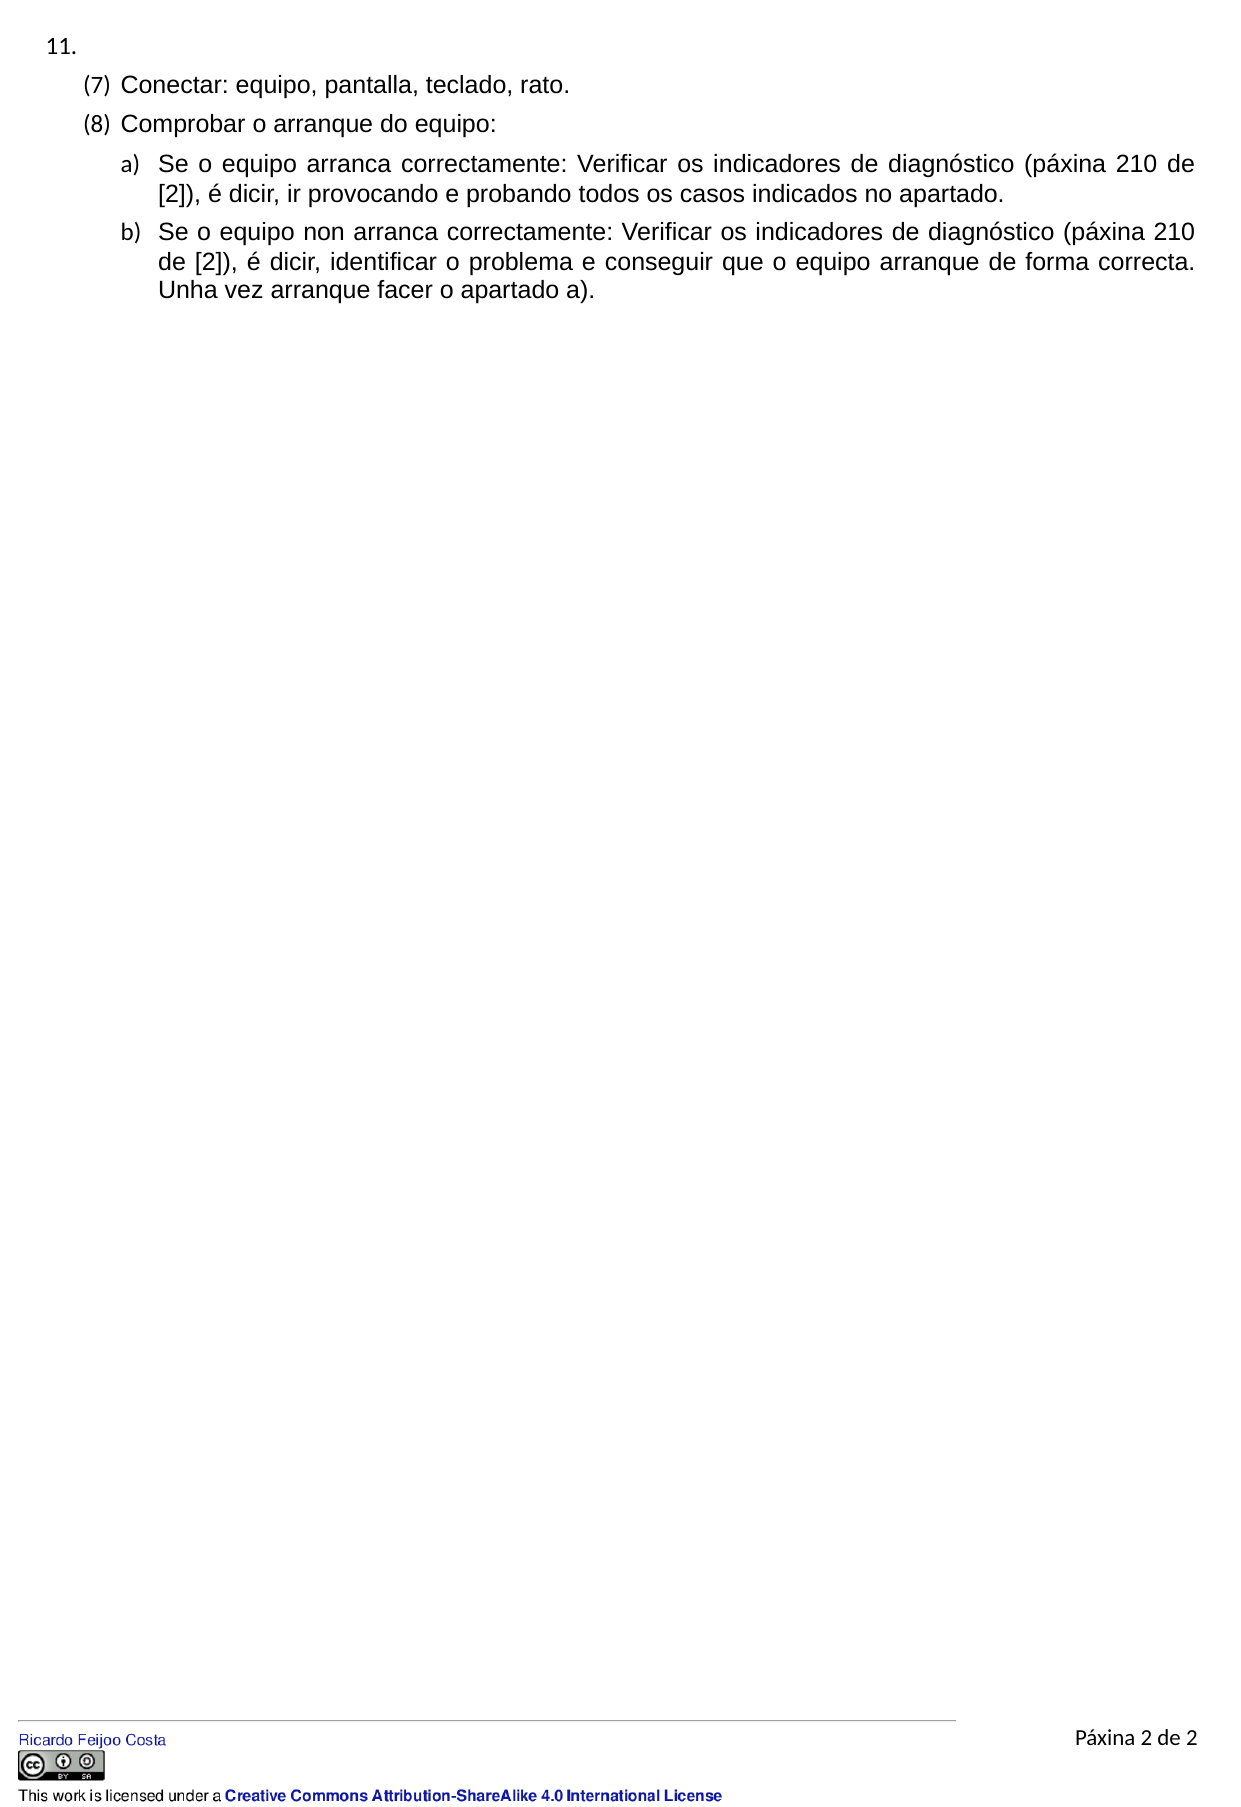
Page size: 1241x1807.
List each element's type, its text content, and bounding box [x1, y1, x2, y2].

list Se o equipo arranca correctamente: Verificar os indicadores de diagnóstico (páxina 210 de [2]), é dicir, ir provocando e probando todos os casos indicados no apartado. [120, 148, 1197, 207]
list Se o equipo non arranca correctamente: Verificar os indicadores de diagnóstico (páxina 210 de [2]), é dicir, identificar o problema e conseguir que o equipo arranque de forma correcta. Unha vez arranque facer o apartado a). [120, 216, 1197, 304]
picture [8, 1715, 957, 1806]
text 11. [45, 30, 1197, 60]
list Conectar: equipo, pantalla, teclado, rato. [83, 69, 1197, 100]
list Comprobar o arranque do equipo: [83, 109, 1197, 139]
